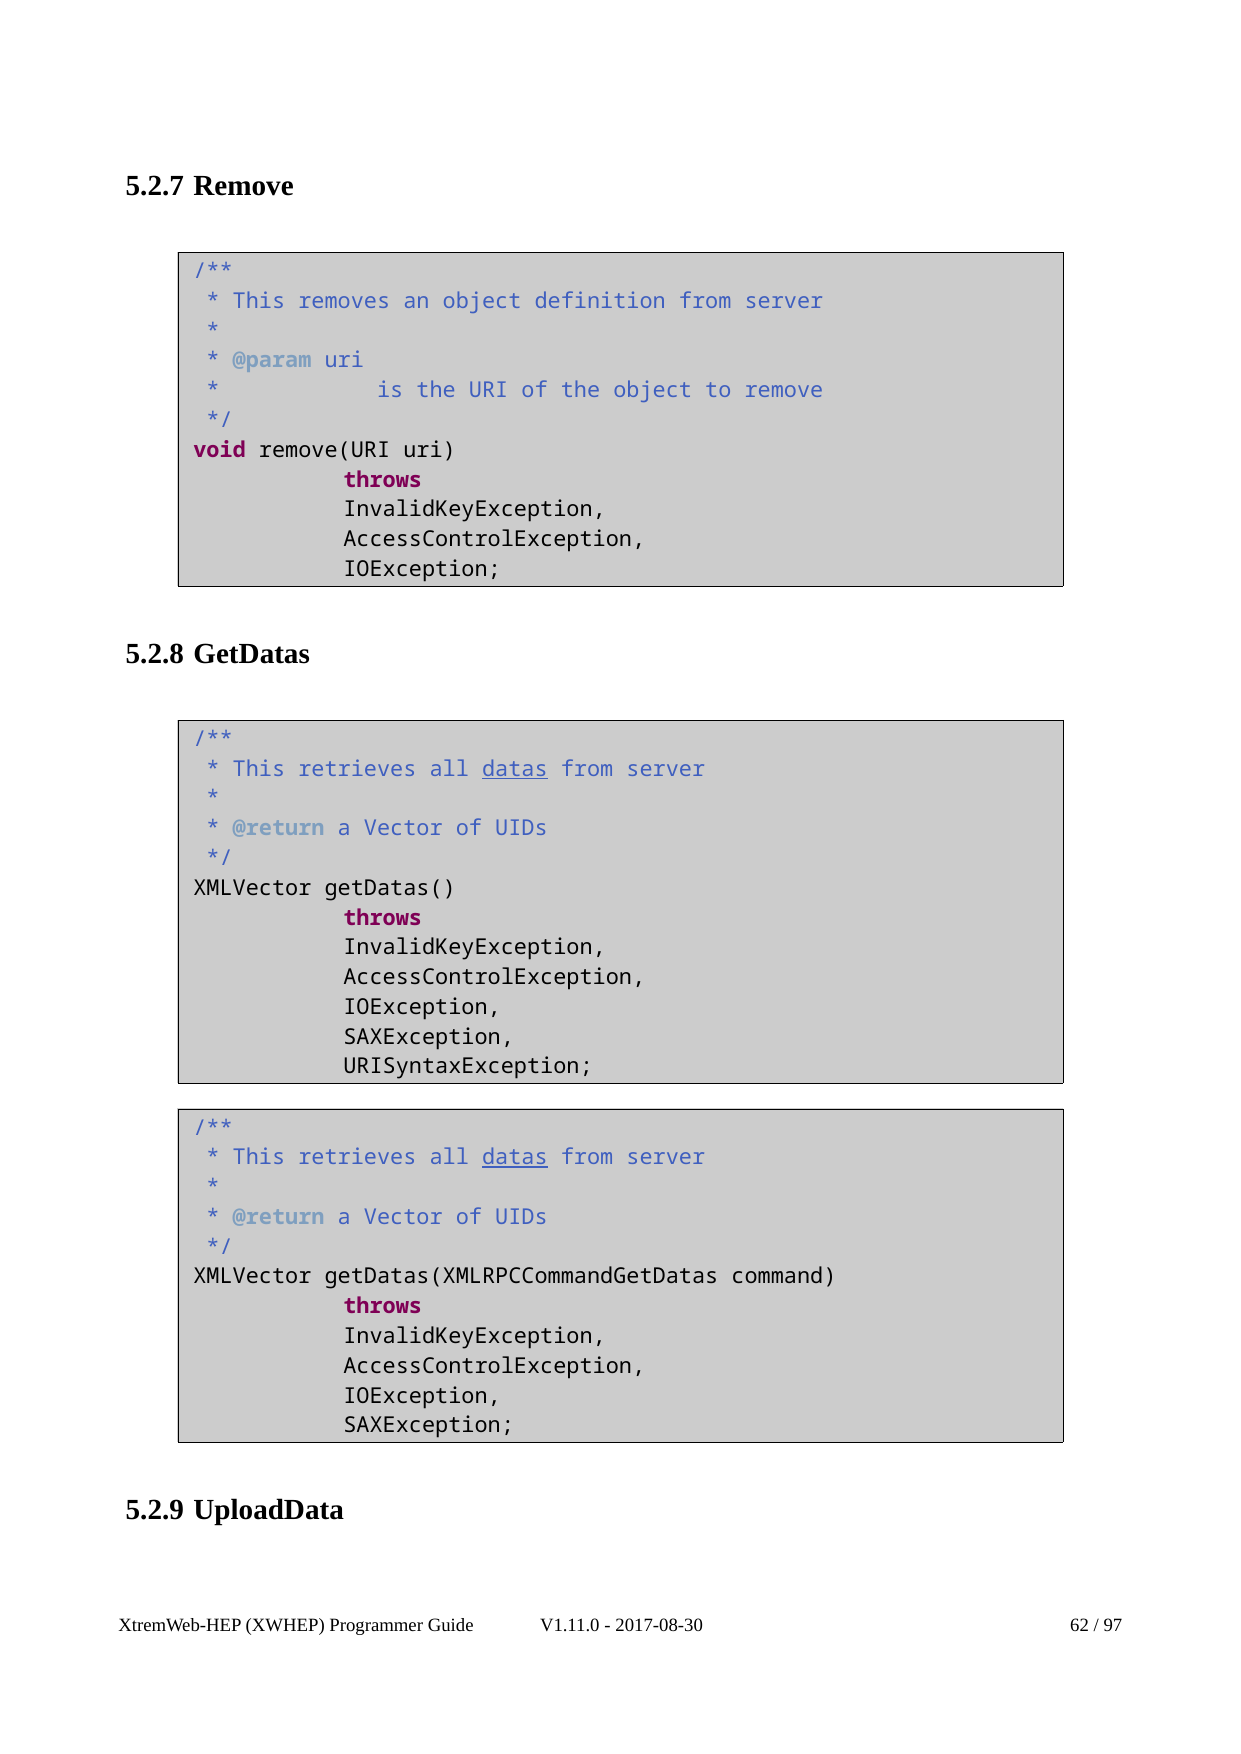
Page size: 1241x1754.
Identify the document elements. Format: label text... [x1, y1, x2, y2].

subtitle GetDatas [118, 636, 1122, 669]
text * @return a Vector of UIDs [179, 809, 1063, 839]
text /** [179, 253, 1063, 282]
text InvalidKeyException, [179, 928, 1063, 958]
text throws [179, 461, 1063, 490]
text * @param uri [179, 341, 1063, 371]
text IOException, [179, 988, 1063, 1018]
text URISyntaxException; [179, 1047, 1063, 1083]
text SAXException, [179, 1018, 1063, 1047]
text AccessControlException, [179, 520, 1063, 550]
text throws [179, 1287, 1063, 1317]
text * This removes an object definition from server [179, 282, 1063, 312]
subtitle UploadData [118, 1492, 1122, 1526]
text XMLVector getDatas() [179, 869, 1063, 898]
text * This retrieves all datas from server [179, 749, 1063, 779]
text SAXException; [179, 1406, 1063, 1442]
text XMLVector getDatas(XMLRPCCommandGetDatas command) [179, 1257, 1063, 1287]
text IOException; [179, 550, 1063, 586]
text /** [179, 721, 1063, 749]
text * [179, 312, 1063, 341]
text InvalidKeyException, [179, 1317, 1063, 1347]
text */ [179, 1228, 1063, 1257]
text * [179, 1168, 1063, 1198]
subtitle Remove [118, 168, 1122, 202]
text /** [179, 1110, 1063, 1138]
text * [179, 779, 1063, 809]
text */ [179, 401, 1063, 431]
text IOException, [179, 1377, 1063, 1406]
text */ [179, 839, 1063, 869]
text InvalidKeyException, [179, 490, 1063, 520]
text * This retrieves all datas from server [179, 1138, 1063, 1168]
text void remove(URI uri) [179, 431, 1063, 461]
text * @return a Vector of UIDs [179, 1198, 1063, 1228]
text AccessControlException, [179, 1347, 1063, 1377]
text throws [179, 898, 1063, 928]
text AccessControlException, [179, 958, 1063, 988]
text * is the URI of the object to remove [179, 371, 1063, 401]
